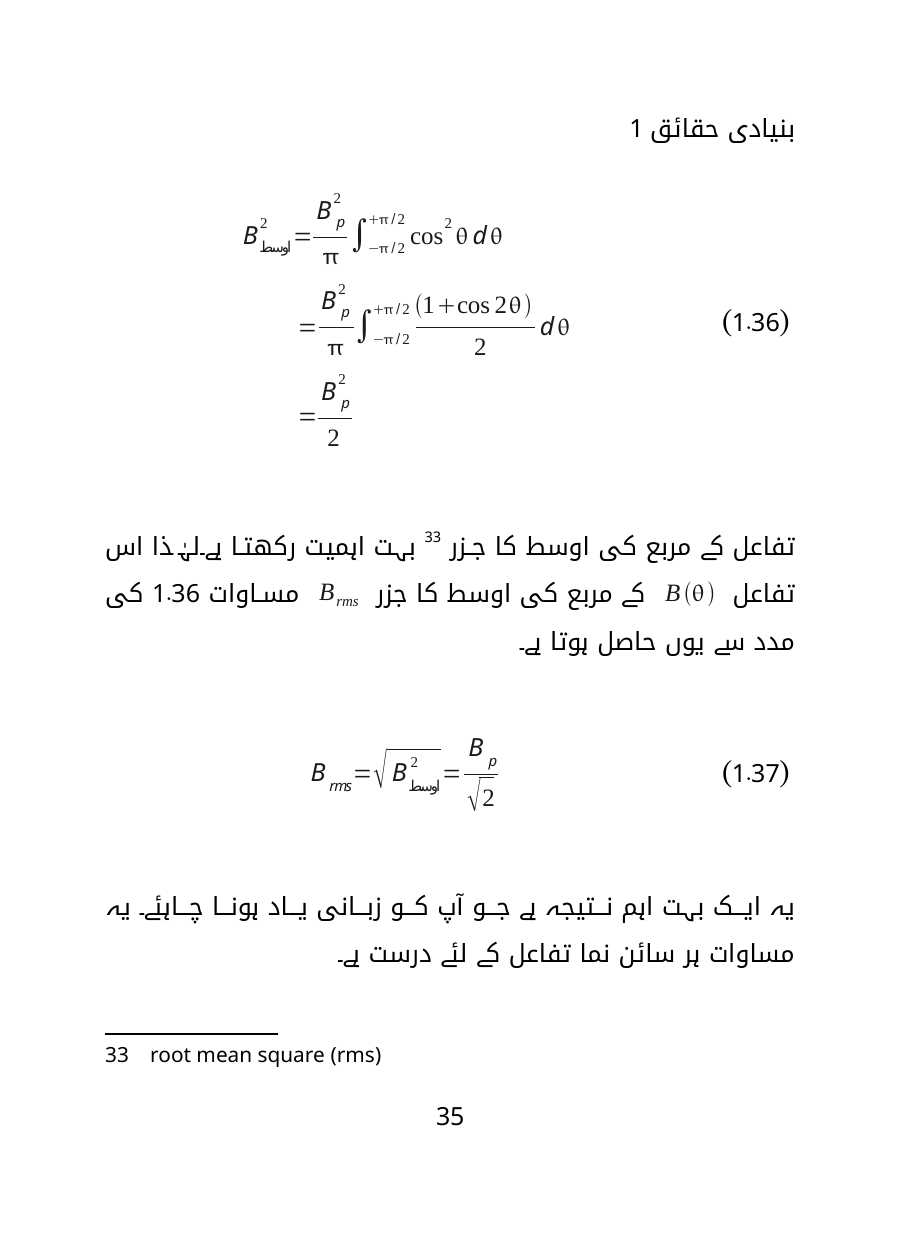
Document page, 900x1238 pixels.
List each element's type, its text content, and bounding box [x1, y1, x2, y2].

table_header (1.36) [697, 183, 795, 477]
table_header [105, 725, 692, 837]
text تفاعل کے مربع کی اوسط کا جزر بہت اہمیت رکھتا ہے۔لہٰذا اس تفاعلکے مربع کی اوسط کا جزرمساوات 1.36 کی مدد سے یوں حاصل ہوتا ہے۔ [105, 523, 795, 665]
text root mean square (rms) [105, 1040, 795, 1068]
table_header [105, 183, 697, 477]
table_header (1.37) [693, 725, 795, 837]
text یہ ایک بہت اہم نتیجہ ہے جو آپ کو زبانی یاد ہونا چاہئے۔ یہ مساوات ہر سائن نما تفاعل کے لئے درست ہے۔ [105, 883, 795, 978]
